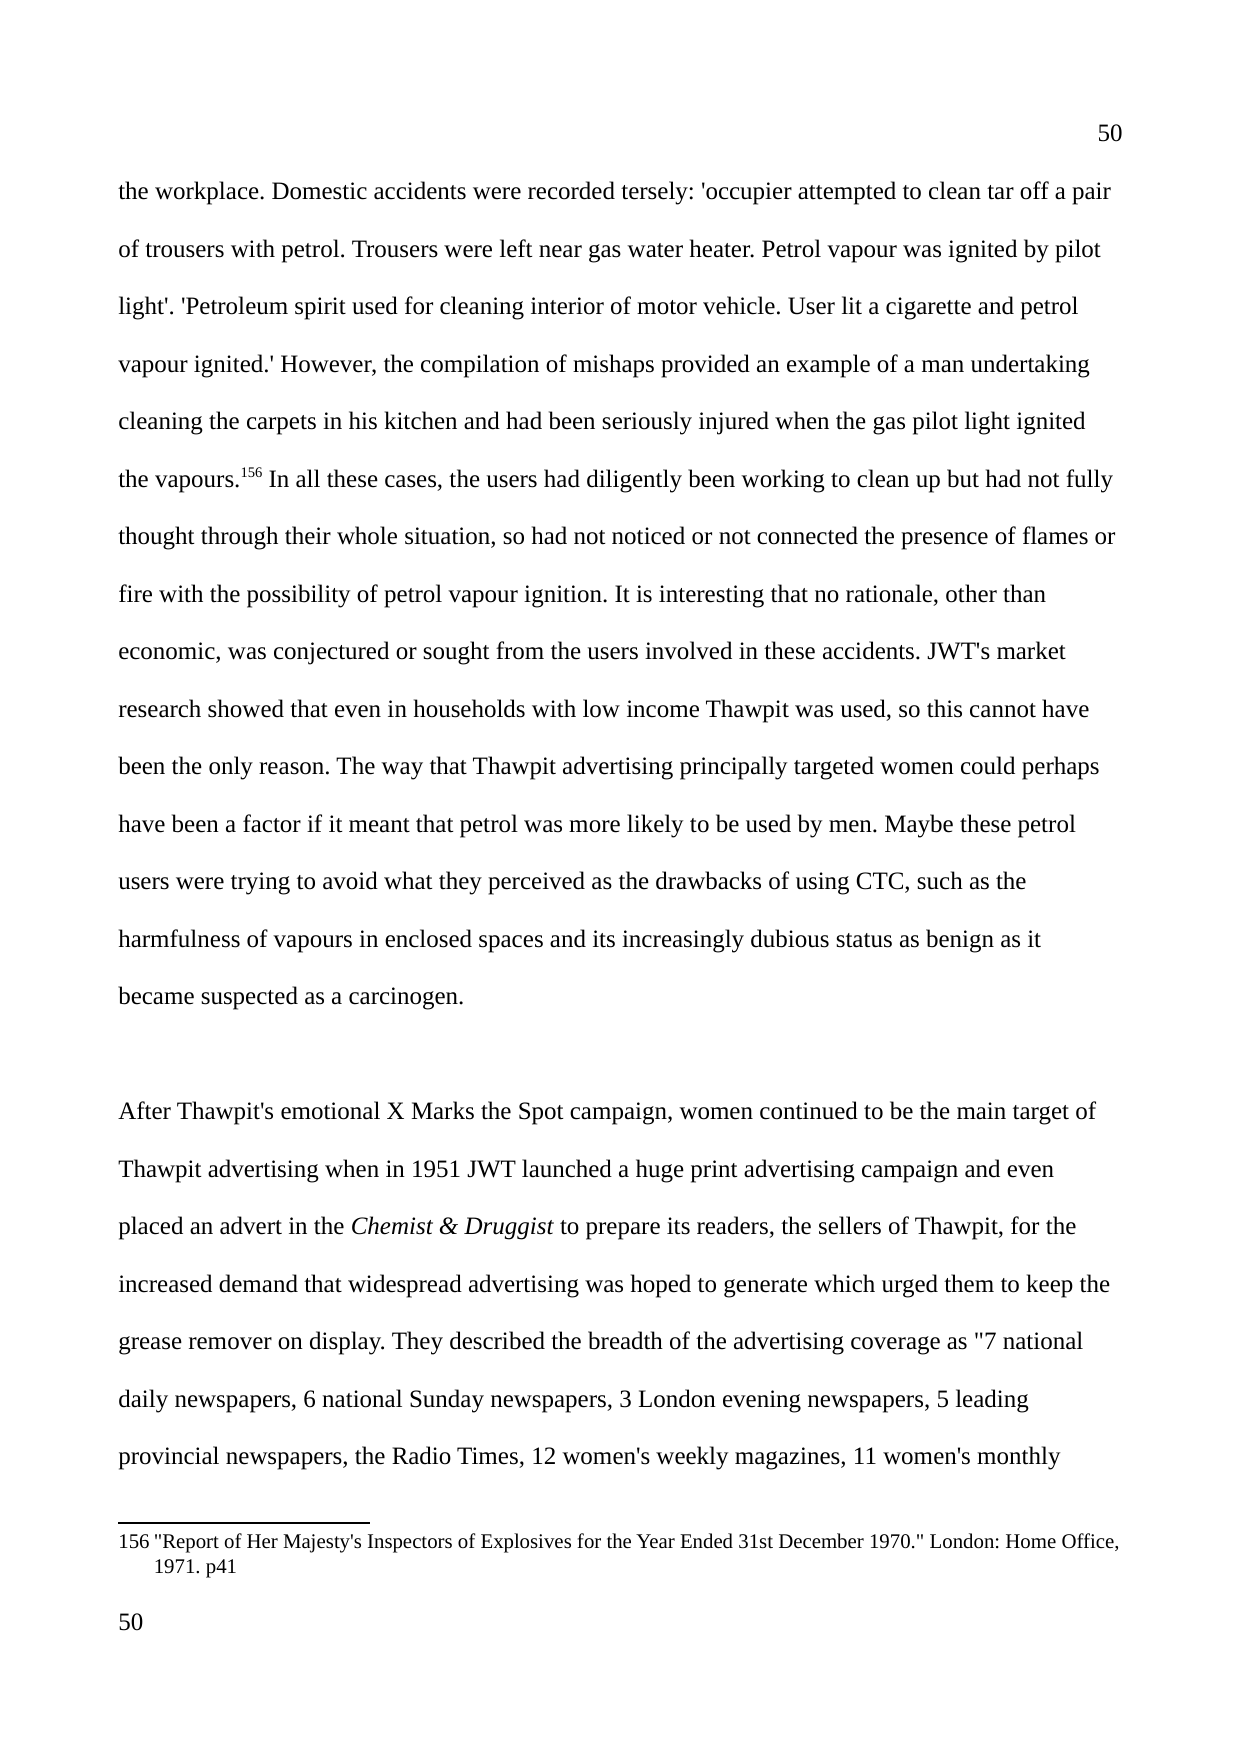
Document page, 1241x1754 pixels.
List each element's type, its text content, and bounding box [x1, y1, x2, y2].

text "Report of Her Majesty's Inspectors of Explosives for the Year Ended 31st December 1970." London: Home Office, 1971. p41 [118, 1529, 1122, 1578]
text After Thawpit's emotional X Marks the Spot campaign, women continued to be the main target of Thawpit advertising when in 1951 JWT launched a huge print advertising campaign and even placed an advert in the Chemist & Druggist to prepare its readers, the sellers of Thawpit, for the increased demand that widespread advertising was hoped to generate which urged them to keep the grease remover on display. They described the breadth of the advertising coverage as "7 national daily newspapers, 6 national Sunday newspapers, 3 London evening newspapers, 5 leading provincial newspapers, the Radio Times, 12 women's weekly magazines, 11 women's monthly magazines." This blanket coverage was comprehensively inclusive, set to reach almost every segment of the printed media perusing public. [118, 1096, 1122, 1470]
text the workplace. Domestic accidents were recorded tersely: 'occupier attempted to clean tar off a pair of trousers with petrol. Trousers were left near gas water heater. Petrol vapour was ignited by pilot light'. 'Petroleum spirit used for cleaning interior of motor vehicle. User lit a cigarette and petrol vapour ignited.' However, the compilation of mishaps provided an example of a man undertaking cleaning the carpets in his kitchen and had been seriously injured when the gas pilot light ignited the vapours. In all these cases, the users had diligently been working to clean up but had not fully thought through their whole situation, so had not noticed or not connected the presence of flames or fire with the possibility of petrol vapour ignition. It is interesting that no rationale, other than economic, was conjectured or sought from the users involved in these accidents. JWT's market research showed that even in households with low income Thawpit was used, so this cannot have been the only reason. The way that Thawpit advertising principally targeted women could perhaps have been a factor if it meant that petrol was more likely to be used by men. Maybe these petrol users were trying to avoid what they perceived as the drawbacks of using CTC, such as the harmfulness of vapours in enclosed spaces and its increasingly dubious status as benign as it became suspected as a carcinogen. [118, 176, 1122, 1010]
